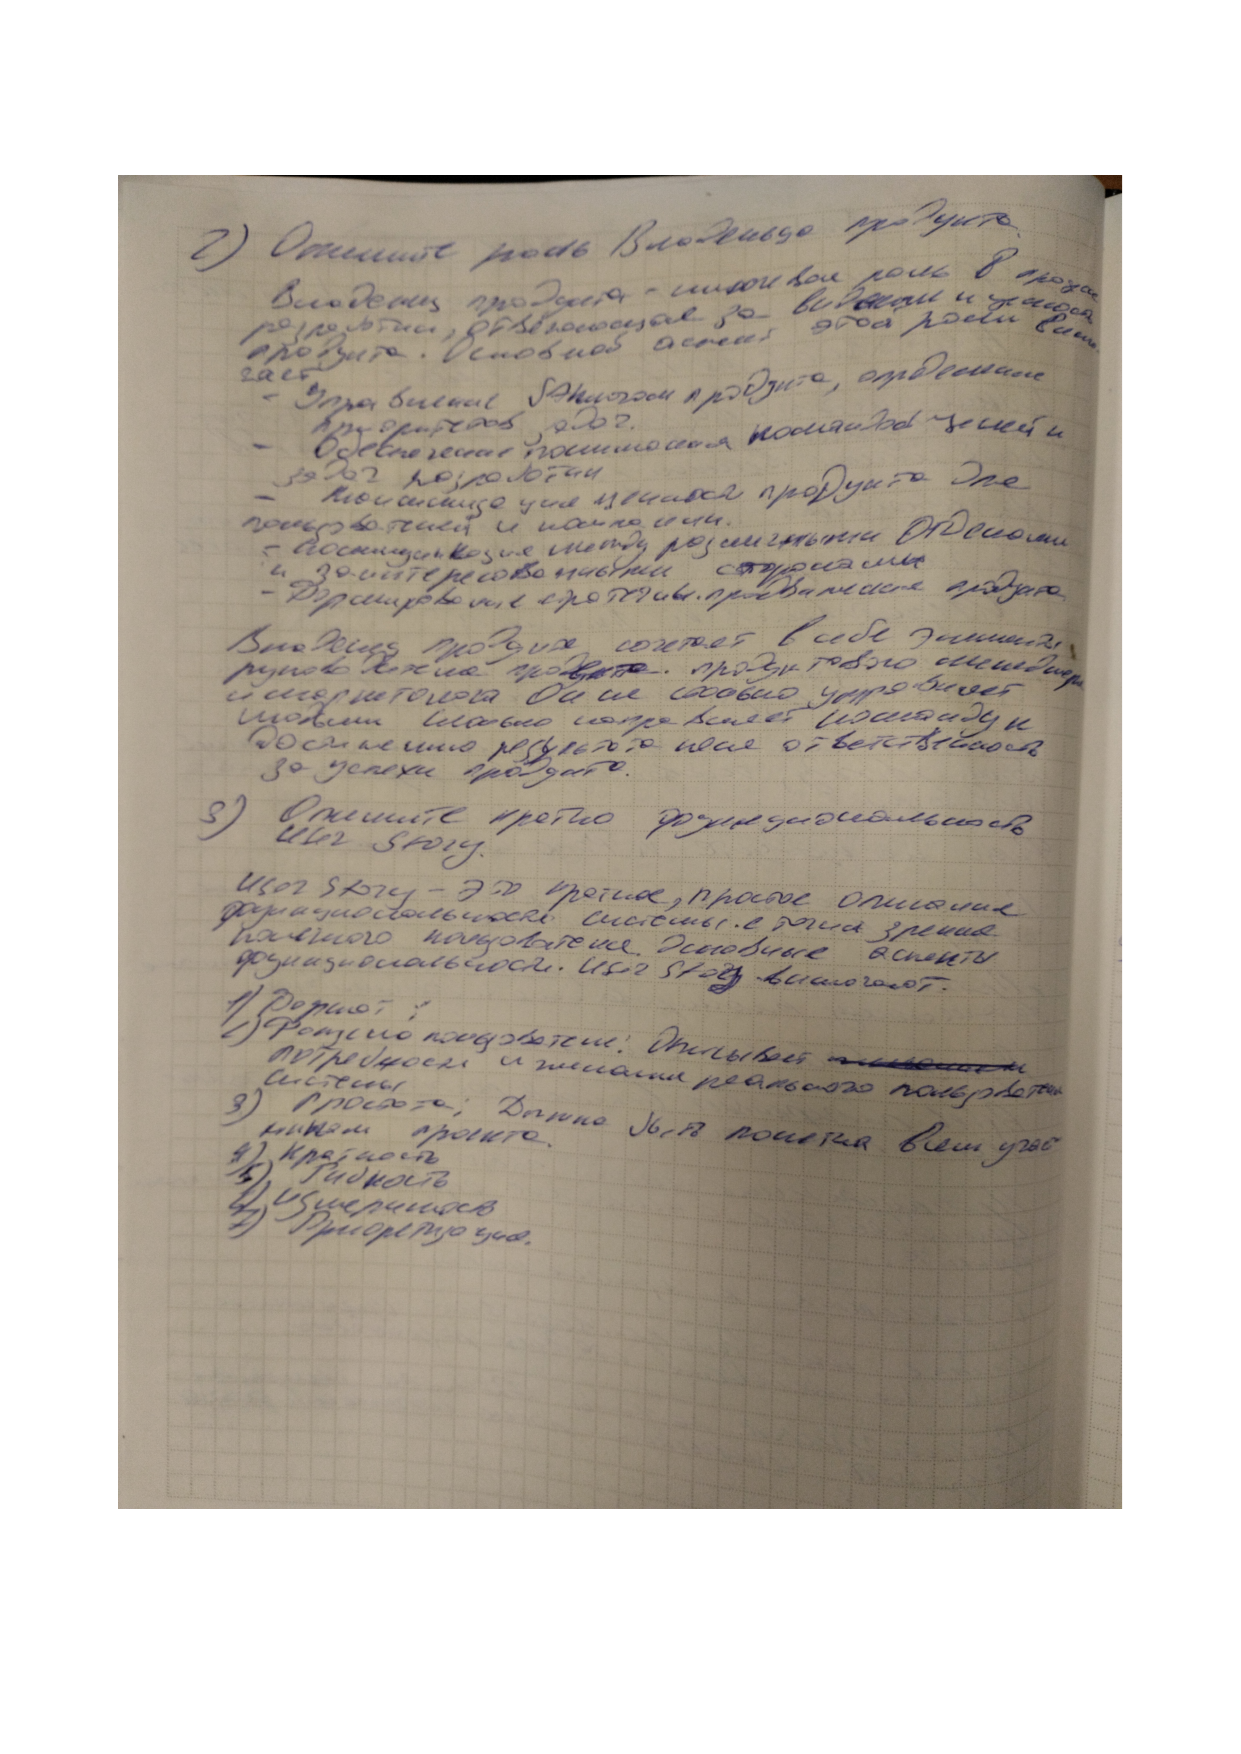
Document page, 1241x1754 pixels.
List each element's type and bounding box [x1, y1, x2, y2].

picture [118, 175, 1123, 1509]
